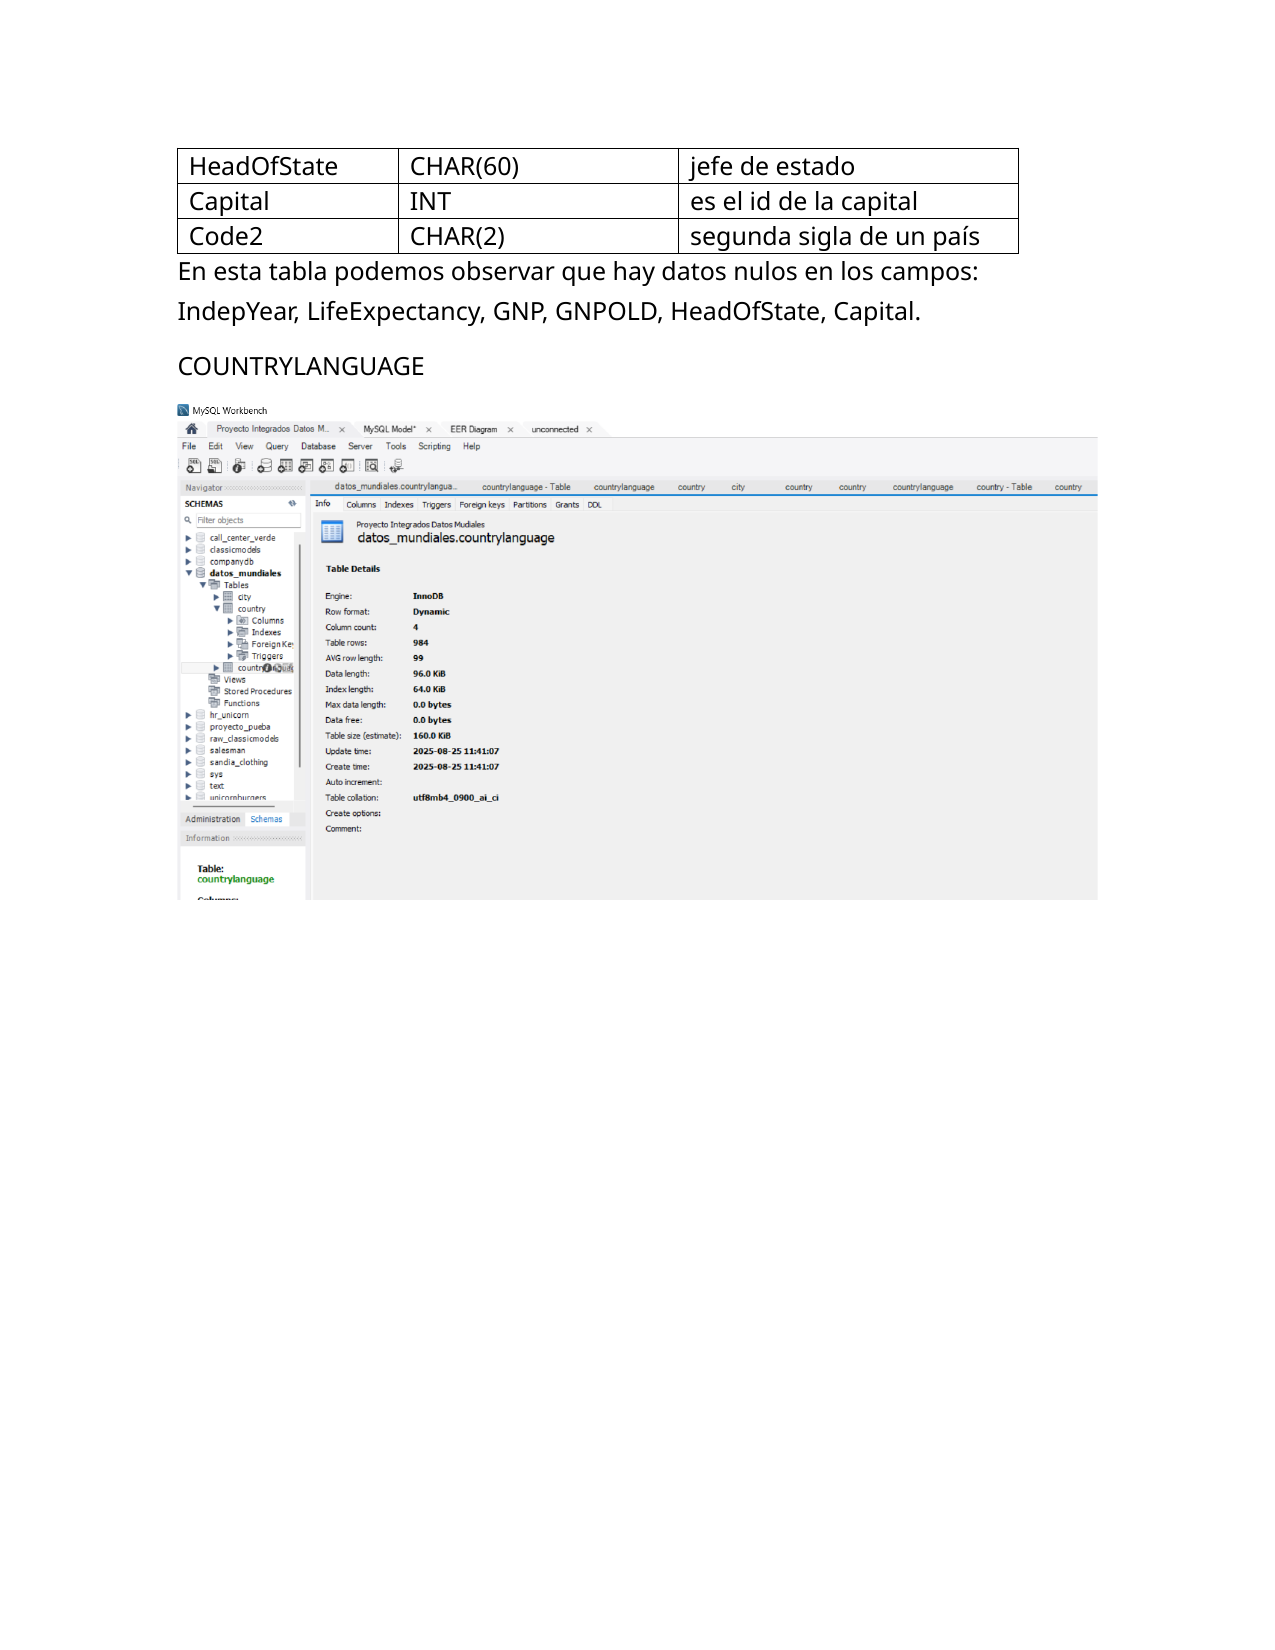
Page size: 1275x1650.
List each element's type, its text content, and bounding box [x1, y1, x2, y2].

text COUNTRYLANGUAGE [177, 349, 1098, 383]
table_cell HeadOfState [178, 149, 398, 183]
table_cell INT [399, 184, 678, 218]
table_cell Code2 [178, 219, 398, 253]
table_cell segunda sigla de un país [679, 219, 1018, 253]
text En esta tabla podemos observar que hay datos nulos en los campos: IndepYear, LifeExpectancy, GNP, GNPOLD, HeadOfState, Capital. [177, 254, 1098, 327]
table_cell Capital [178, 184, 398, 218]
table_cell jefe de estado [679, 149, 1018, 183]
table_cell CHAR(60) [399, 149, 678, 183]
table_cell es el id de la capital [679, 184, 1018, 218]
table_cell CHAR(2) [399, 219, 678, 253]
